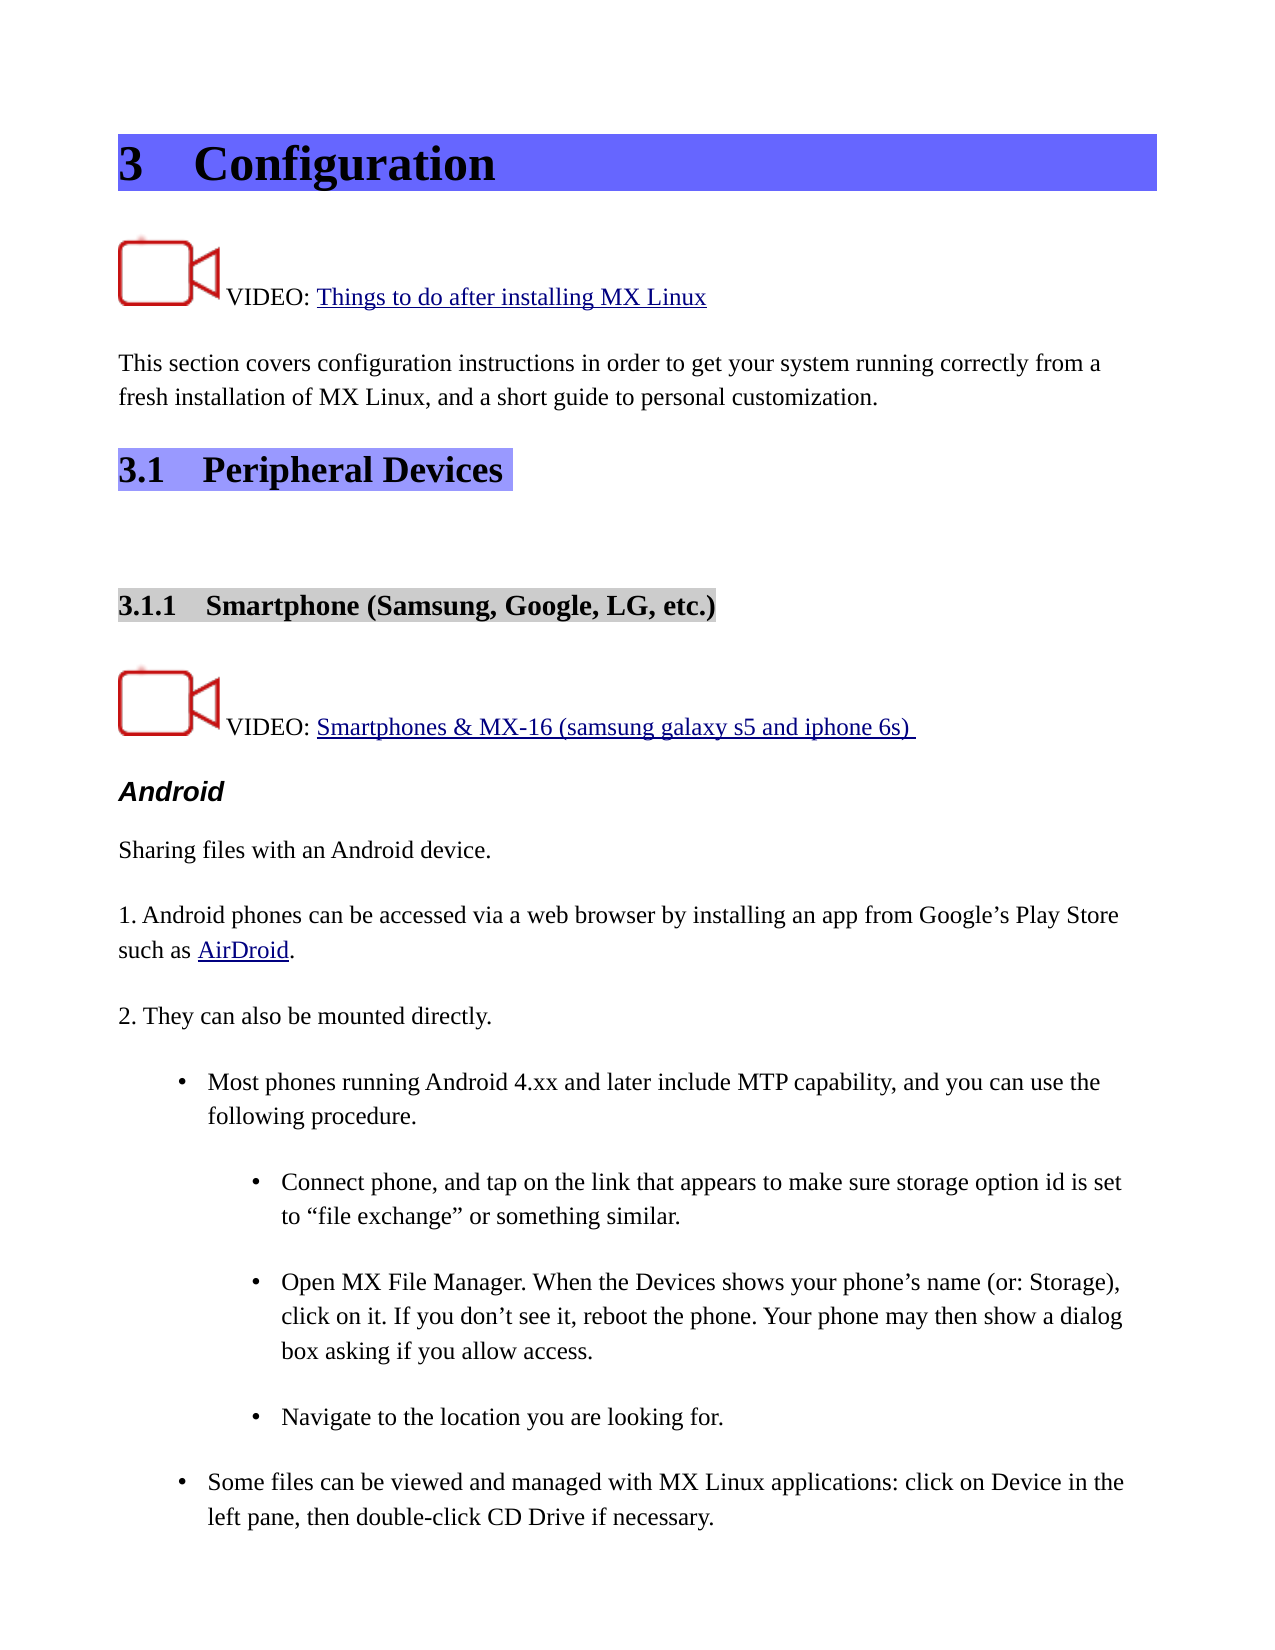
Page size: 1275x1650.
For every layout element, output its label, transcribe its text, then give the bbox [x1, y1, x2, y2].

picture [118, 222, 220, 306]
subtitle 3.1 Peripheral Devices [513, 448, 1157, 491]
text This section covers configuration instructions in order to get your system running correctly from a fresh installation of MX Linux, and a short guide to personal customization. [118, 348, 1157, 411]
subtitle 3.1.1 Smartphone (Samsung, Google, LG, etc.) [716, 588, 1157, 622]
text 1. Android phones can be accessed via a web browser by installing an app from Google’s Play Store such as AirDroid. [118, 901, 1157, 964]
text VIDEO: Things to do after installing MX Linux [118, 222, 1157, 311]
subtitle 3 Configuration [118, 134, 1157, 191]
list Open MX File Manager. When the Devices shows your phone’s name (or: Storage), click on it. If you don’t see it, reboot the phone. Your phone may then show a dialog box asking if you allow access. [252, 1267, 1141, 1365]
subtitle Android [118, 775, 1157, 807]
list Connect phone, and tap on the link that appears to make sure storage option id is set to “file exchange” or something similar. [252, 1167, 1141, 1230]
text VIDEO: Smartphones & MX-16 (samsung galaxy s5 and iphone 6s) [118, 653, 1157, 741]
text 2. They can also be mounted directly. [118, 1001, 1157, 1029]
text Sharing files with an Android device. [118, 835, 1157, 864]
list Most phones running Android 4.xx and later include MTP capability, and you can use the following procedure. [178, 1067, 1141, 1130]
picture [118, 652, 220, 736]
list Some files can be viewed and managed with MX Linux applications: click on Device in the left pane, then double-click CD Drive if necessary. [178, 1467, 1141, 1531]
list Navigate to the location you are looking for. [252, 1402, 1141, 1430]
